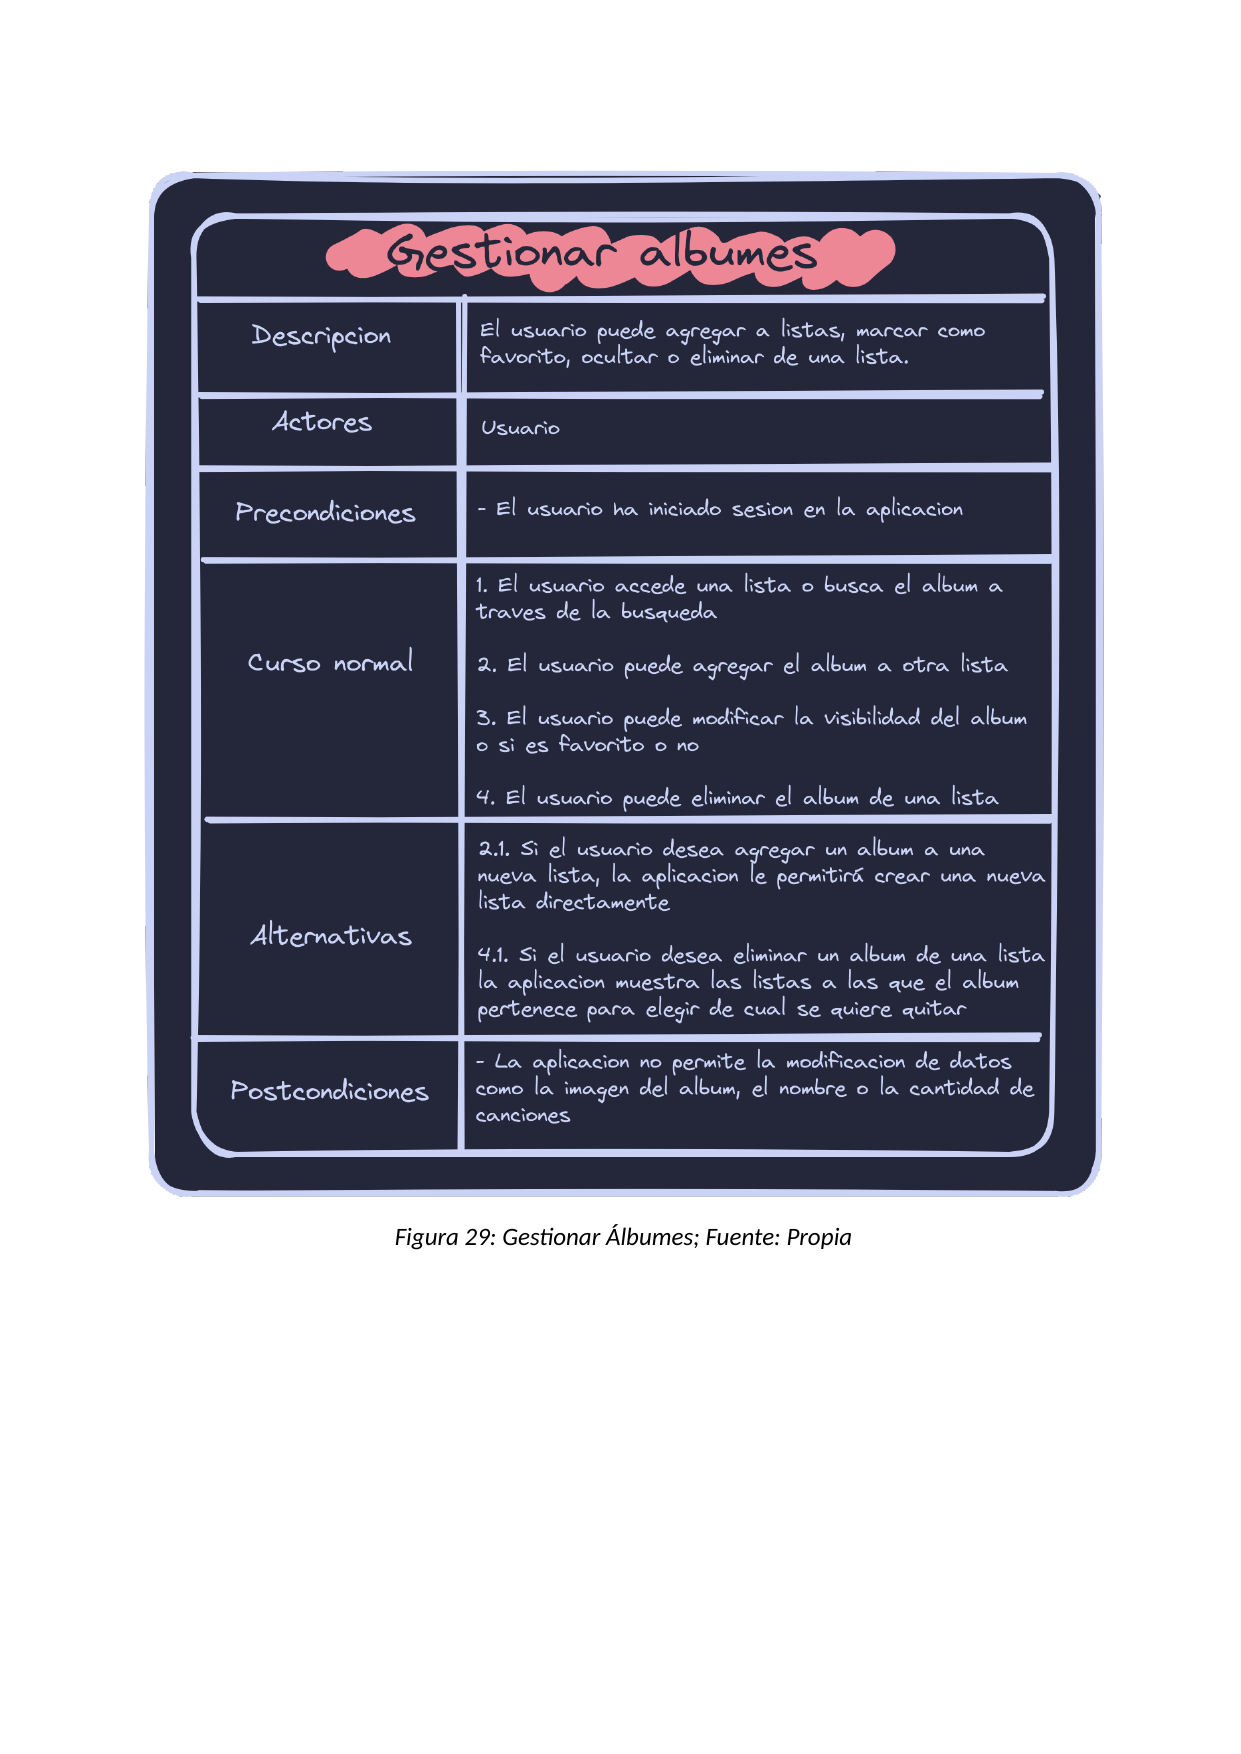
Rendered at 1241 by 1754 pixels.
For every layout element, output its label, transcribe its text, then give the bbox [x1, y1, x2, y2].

picture [122, 146, 1127, 1222]
text Figura 29: Gestionar Álbumes; Fuente: Propia [123, 1222, 1127, 1252]
